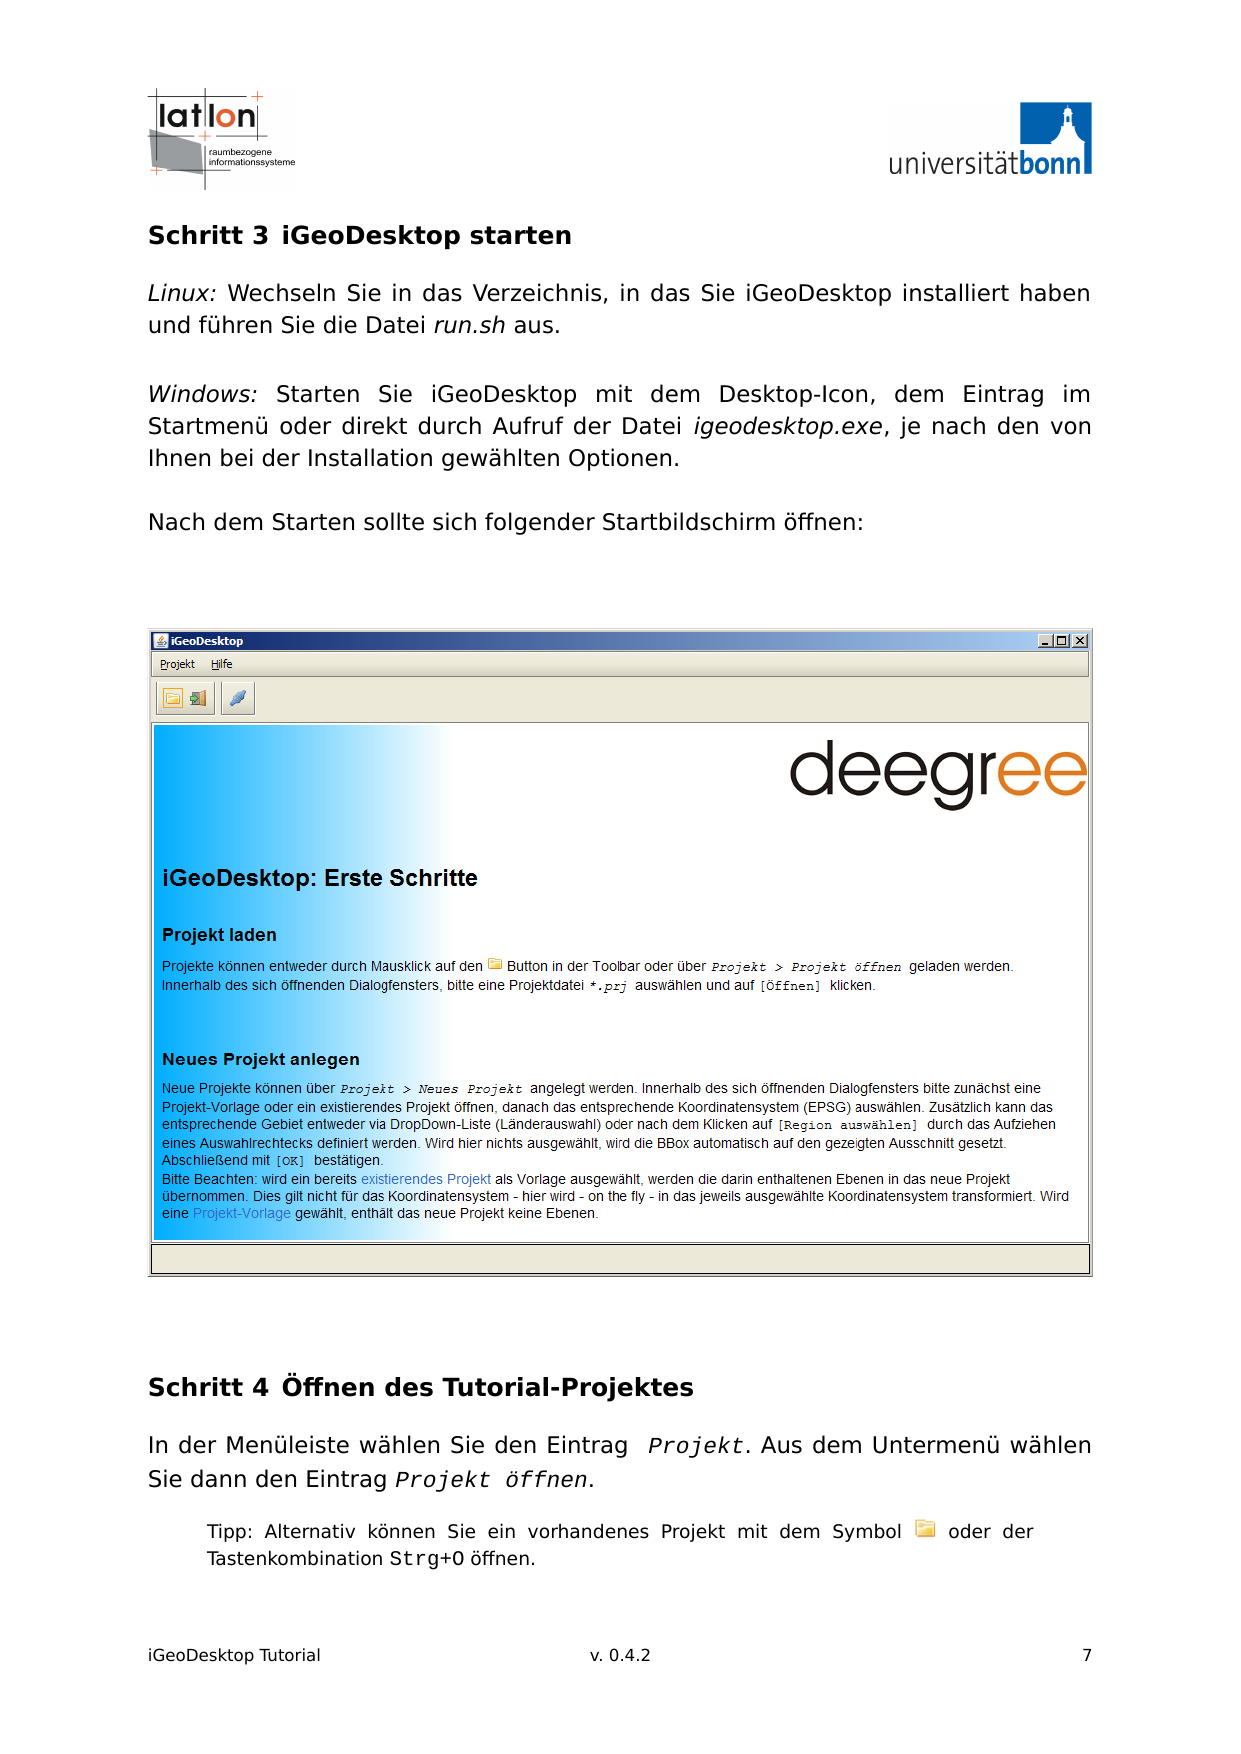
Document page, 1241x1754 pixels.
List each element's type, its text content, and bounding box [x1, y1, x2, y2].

subtitle Öffnen des Tutorial-Projektes [148, 1373, 1092, 1403]
subtitle iGeoDesktop starten [148, 221, 1092, 251]
text Linux: Wechseln Sie in das Verzeichnis, in das Sie iGeoDesktop installiert haben und führen Sie die Datei run.sh aus. [148, 281, 1092, 339]
text Tipp: Alternativ können Sie ein vorhandenes Projekt mit dem Symbol oder der Tastenkombination Strg+O öffnen. [207, 1518, 1033, 1571]
text Windows: Starten Sie iGeoDesktop mit dem Desktop-Icon, dem Eintrag im Startmenü oder direkt durch Aufruf der Datei igeodesktop.exe, je nach den von Ihnen bei der Installation gewählten Optionen. Nach dem Starten sollte sich folgender Startbildschirm öffnen: [148, 381, 1092, 536]
text In der Menüleiste wählen Sie den Eintrag Projekt. Aus dem Untermenü wählen Sie dann den Eintrag Projekt öffnen. [148, 1433, 1092, 1494]
picture [147, 88, 295, 190]
picture [914, 1518, 937, 1539]
picture [889, 102, 1093, 174]
picture [147, 628, 1093, 1277]
